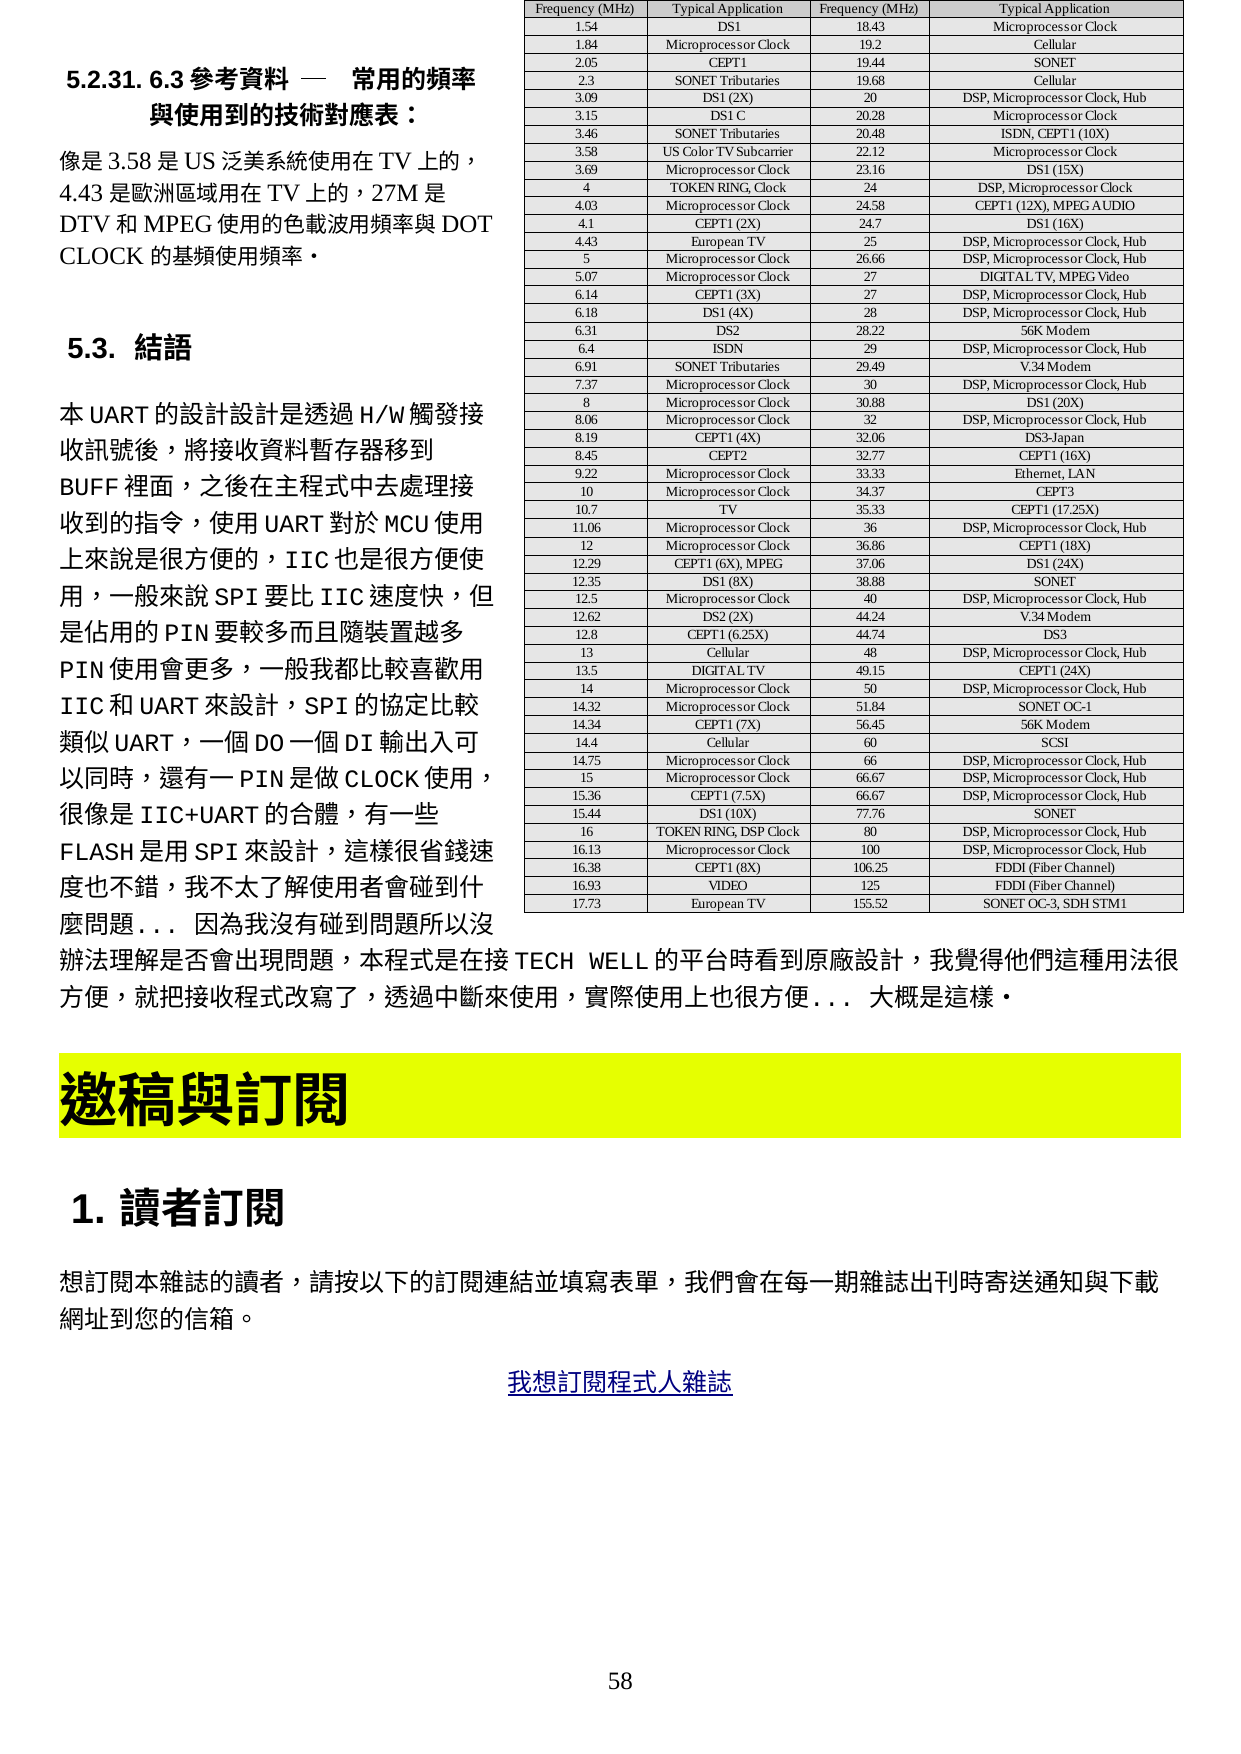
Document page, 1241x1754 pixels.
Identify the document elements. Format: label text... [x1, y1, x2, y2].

subtitle 6.3參考資料 ─ 常用的頻率與使用到的技術對應表： [59, 59, 524, 132]
text 想訂閱本雜誌的讀者，請按以下的訂閱連結並填寫表單，我們會在每一期雜誌出刊時寄送通知與下載網址到您的信箱。 [59, 1263, 1181, 1335]
subtitle 結語 [59, 324, 524, 367]
text 像是 3.58 是US泛美系統使用在TV上的，4.43 是歐洲區域用在 TV上的，27M 是 DTV 和 MPEG使用的色載波用頻率與 DOT CLOCK 的基頻使用頻率‧ [59, 144, 524, 271]
subtitle 邀稿與訂閱 [59, 1053, 1181, 1138]
text 本UART的設計設計是透過H/W觸發接收訊號後，將接收資料暫存器移到BUFF裡面，之後在主程式中去處理接收到的指令，使用UART對於MCU使用上來說是很方便的，IIC也是很方便使用，一般來說SPI要比IIC速度快，但是佔用的PIN要較多而且隨裝置越多PIN使用會更多，一般我都比較喜歡用IIC和UART來設計，SPI的協定比較類似UART，一個DO一個DI輸出入可以同時，還有一PIN是做CLOCK使用，很像是IIC+UART的合體，有一些FLASH是用SPI來設計，這樣很省錢速度也不錯，我不太了解使用者會碰到什麼問題... 因為我沒有碰到問題所以沒辦法理解是否會出現問題，本程式是在接TECH WELL的平台時看到原廠設計，我覺得他們這種用法很方便，就把接收程式改寫了，透過中斷來使用，實際使用上也很方便... 大概是這樣‧ [59, 394, 1181, 1013]
text 我想訂閱程式人雜誌 [59, 1365, 1181, 1399]
subtitle 讀者訂閱 [59, 1175, 1181, 1236]
